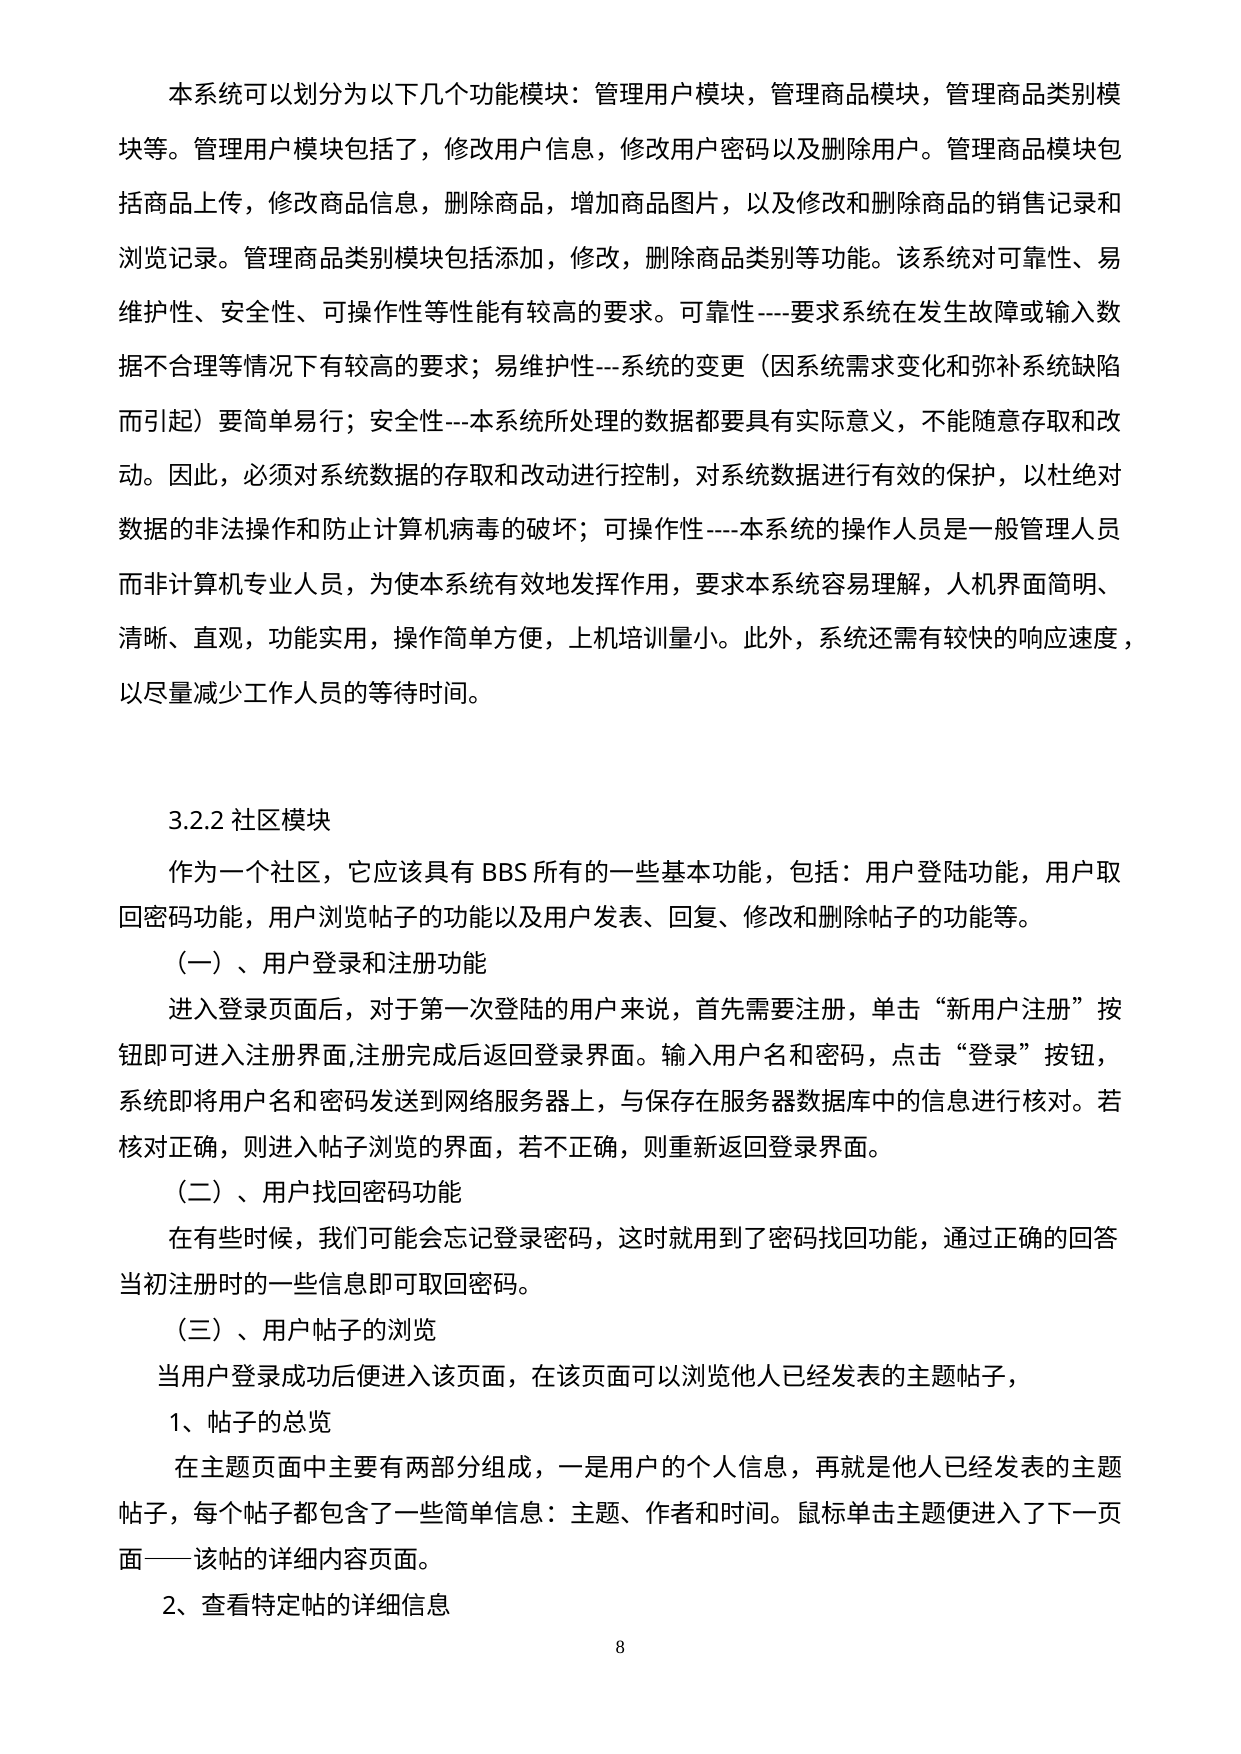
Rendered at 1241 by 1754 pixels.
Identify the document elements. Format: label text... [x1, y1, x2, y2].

text 本系统可以划分为以下几个功能模块：管理用户模块，管理商品模块，管理商品类别模块等。管理用户模块包括了，修改用户信息，修改用户密码以及删除用户。管理商品模块包括商品上传，修改商品信息，删除商品，增加商品图片，以及修改和删除商品的销售记录和浏览记录。管理商品类别模块包括添加，修改，删除商品类别等功能。该系统对可靠性、易维护性、安全性、可操作性等性能有较高的要求。可靠性----要求系统在发生故障或输入数据不合理等情况下有较高的要求；易维护性---系统的变更（因系统需求变化和弥补系统缺陷而引起）要简单易行；安全性---本系统所处理的数据都要具有实际意义，不能随意存取和改动。因此，必须对系统数据的存取和改动进行控制，对系统数据进行有效的保护，以杜绝对数据的非法操作和防止计算机病毒的破坏；可操作性----本系统的操作人员是一般管理人员而非计算机专业人员，为使本系统有效地发挥作用，要求本系统容易理解，人机界面简明、清晰、直观，功能实用，操作简单方便，上机培训量小。此外，系统还需有较快的响应速度，以尽量减少工作人员的等待时间。 [118, 75, 1122, 709]
text 在主题页面中主要有两部分组成，一是用户的个人信息，再就是他人已经发表的主题帖子，每个帖子都包含了一些简单信息：主题、作者和时间。鼠标单击主题便进入了下一页面——该帖的详细内容页面。 [118, 1440, 1122, 1578]
text 2、查看特定帖的详细信息 [118, 1578, 1122, 1623]
text 进入登录页面后，对于第一次登陆的用户来说，首先需要注册，单击“新用户注册”按钮即可进入注册界面,注册完成后返回登录界面。输入用户名和密码，点击“登录”按钮，系统即将用户名和密码发送到网络服务器上，与保存在服务器数据库中的信息进行核对。若核对正确，则进入帖子浏览的界面，若不正确，则重新返回登录界面。 [118, 982, 1122, 1165]
text （一）、用户登录和注册功能 [118, 936, 1122, 982]
text （二）、用户找回密码功能 [118, 1165, 1122, 1211]
text 作为一个社区，它应该具有BBS所有的一些基本功能，包括：用户登陆功能，用户取回密码功能，用户浏览帖子的功能以及用户发表、回复、修改和删除帖子的功能等。 [118, 844, 1122, 936]
text （三）、用户帖子的浏览 [118, 1303, 1122, 1348]
text 当用户登录成功后便进入该页面，在该页面可以浏览他人已经发表的主题帖子， [118, 1348, 1122, 1394]
text 1、帖子的总览 [118, 1394, 1122, 1440]
text 3.2.2 社区模块 [118, 801, 1122, 837]
text 在有些时候，我们可能会忘记登录密码，这时就用到了密码找回功能，通过正确的回答当初注册时的一些信息即可取回密码。 [118, 1211, 1122, 1303]
